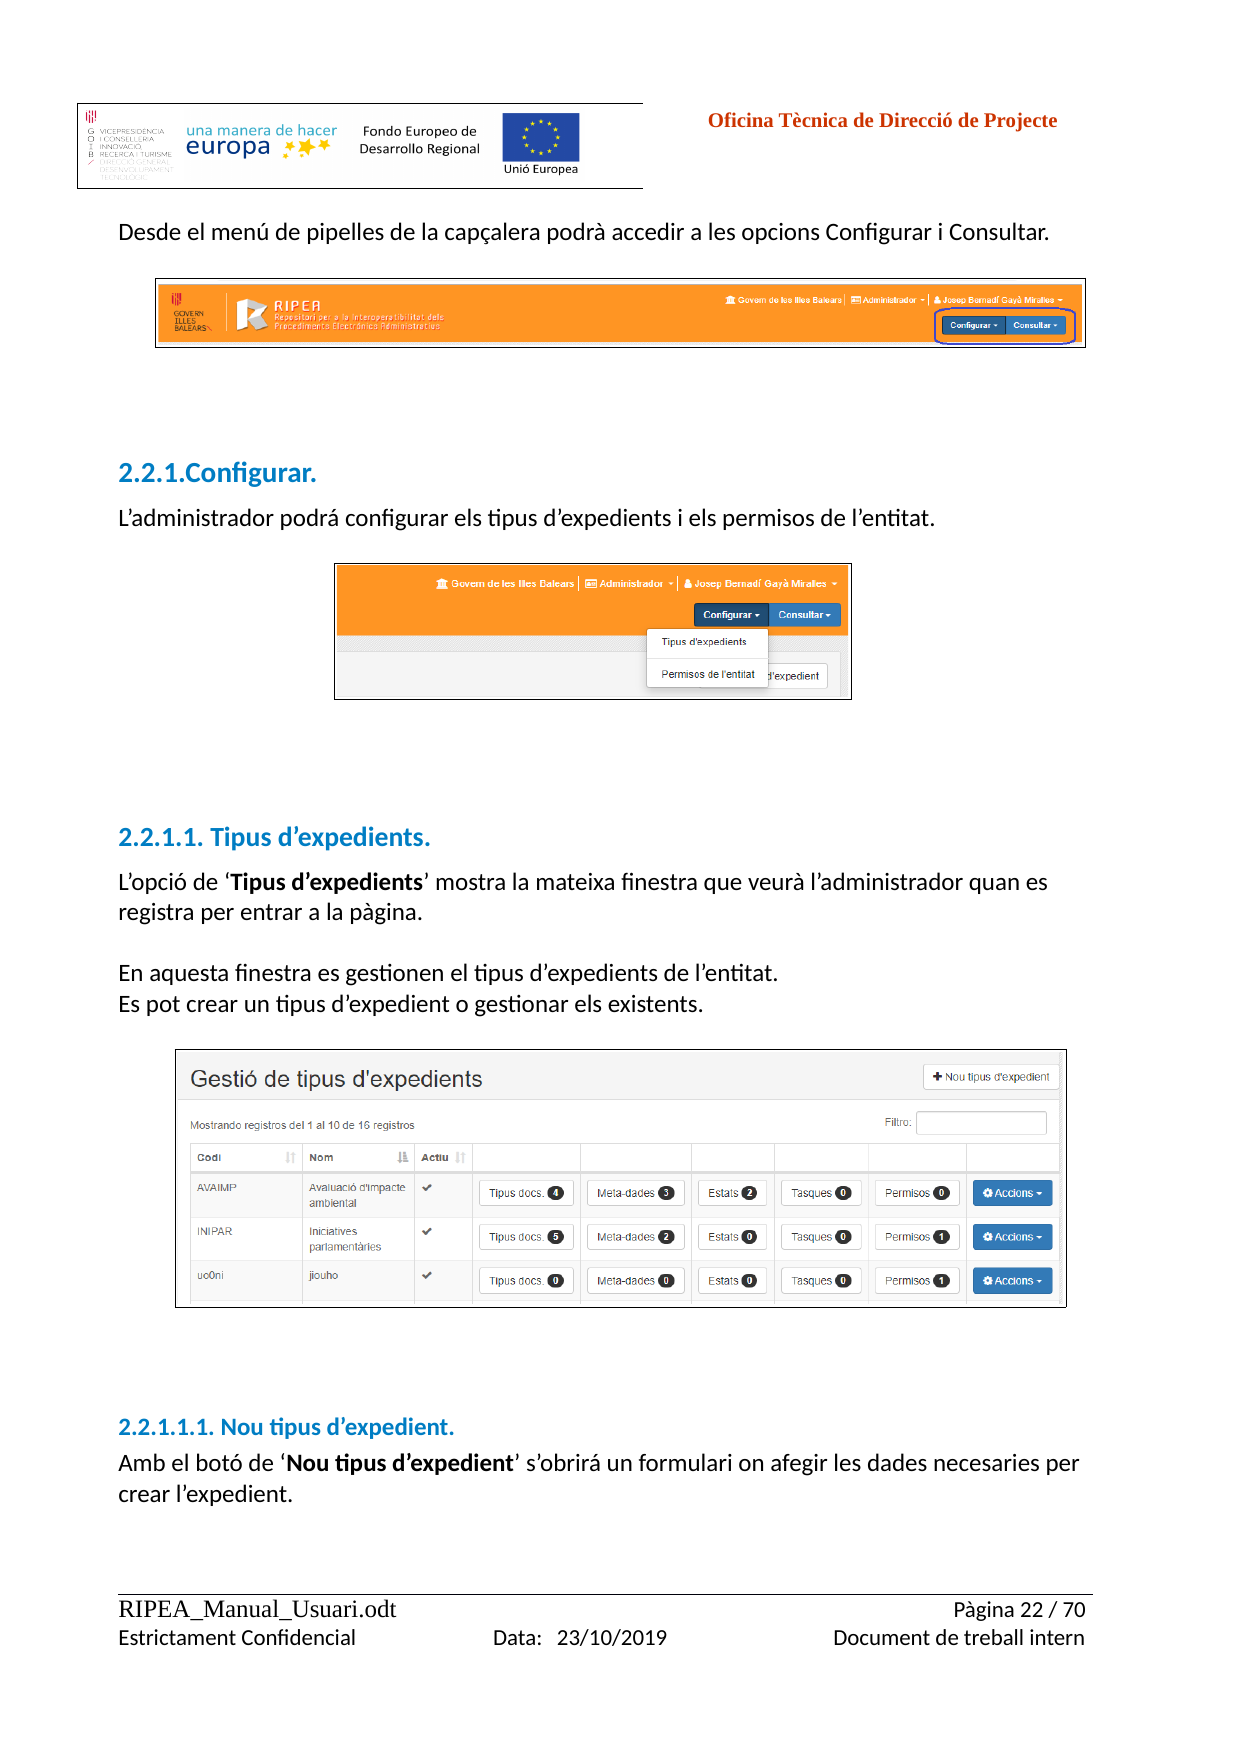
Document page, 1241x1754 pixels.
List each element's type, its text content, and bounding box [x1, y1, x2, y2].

subtitle 2.2.1.1. Tipus d’expedients. [118, 819, 1122, 853]
text En aquesta finestra es gestionen el tipus d’expedients de l’entitat. [118, 957, 1122, 988]
text Amb el botó de ‘Nou tipus d’expedient’ s’obrirá un formulari on afegir les dades necesaries per crear l’expedient. [118, 1448, 1122, 1509]
text Es pot crear un tipus d’expedient o gestionar els existents. [118, 988, 1122, 1018]
picture [158, 280, 1082, 345]
subtitle 2.2.1.Configurar. [118, 454, 1122, 489]
subtitle 2.2.1.1.1. Nou tipus d’expedient. [118, 1411, 1122, 1441]
picture [177, 1052, 1063, 1304]
picture [82, 108, 178, 182]
picture [184, 108, 585, 182]
text L’opció de ‘Tipus d’expedients’ mostra la mateixa finestra que veurà l’administrador quan es registra per entrar a la pàgina. [118, 866, 1122, 927]
text L’administrador podrá configurar els tipus d’expedients i els permisos de l’entitat. [118, 502, 1122, 532]
text Desde el menú de pipelles de la capçalera podrà accedir a les opcions Configurar i Consultar. [118, 216, 1122, 247]
picture [336, 565, 849, 697]
